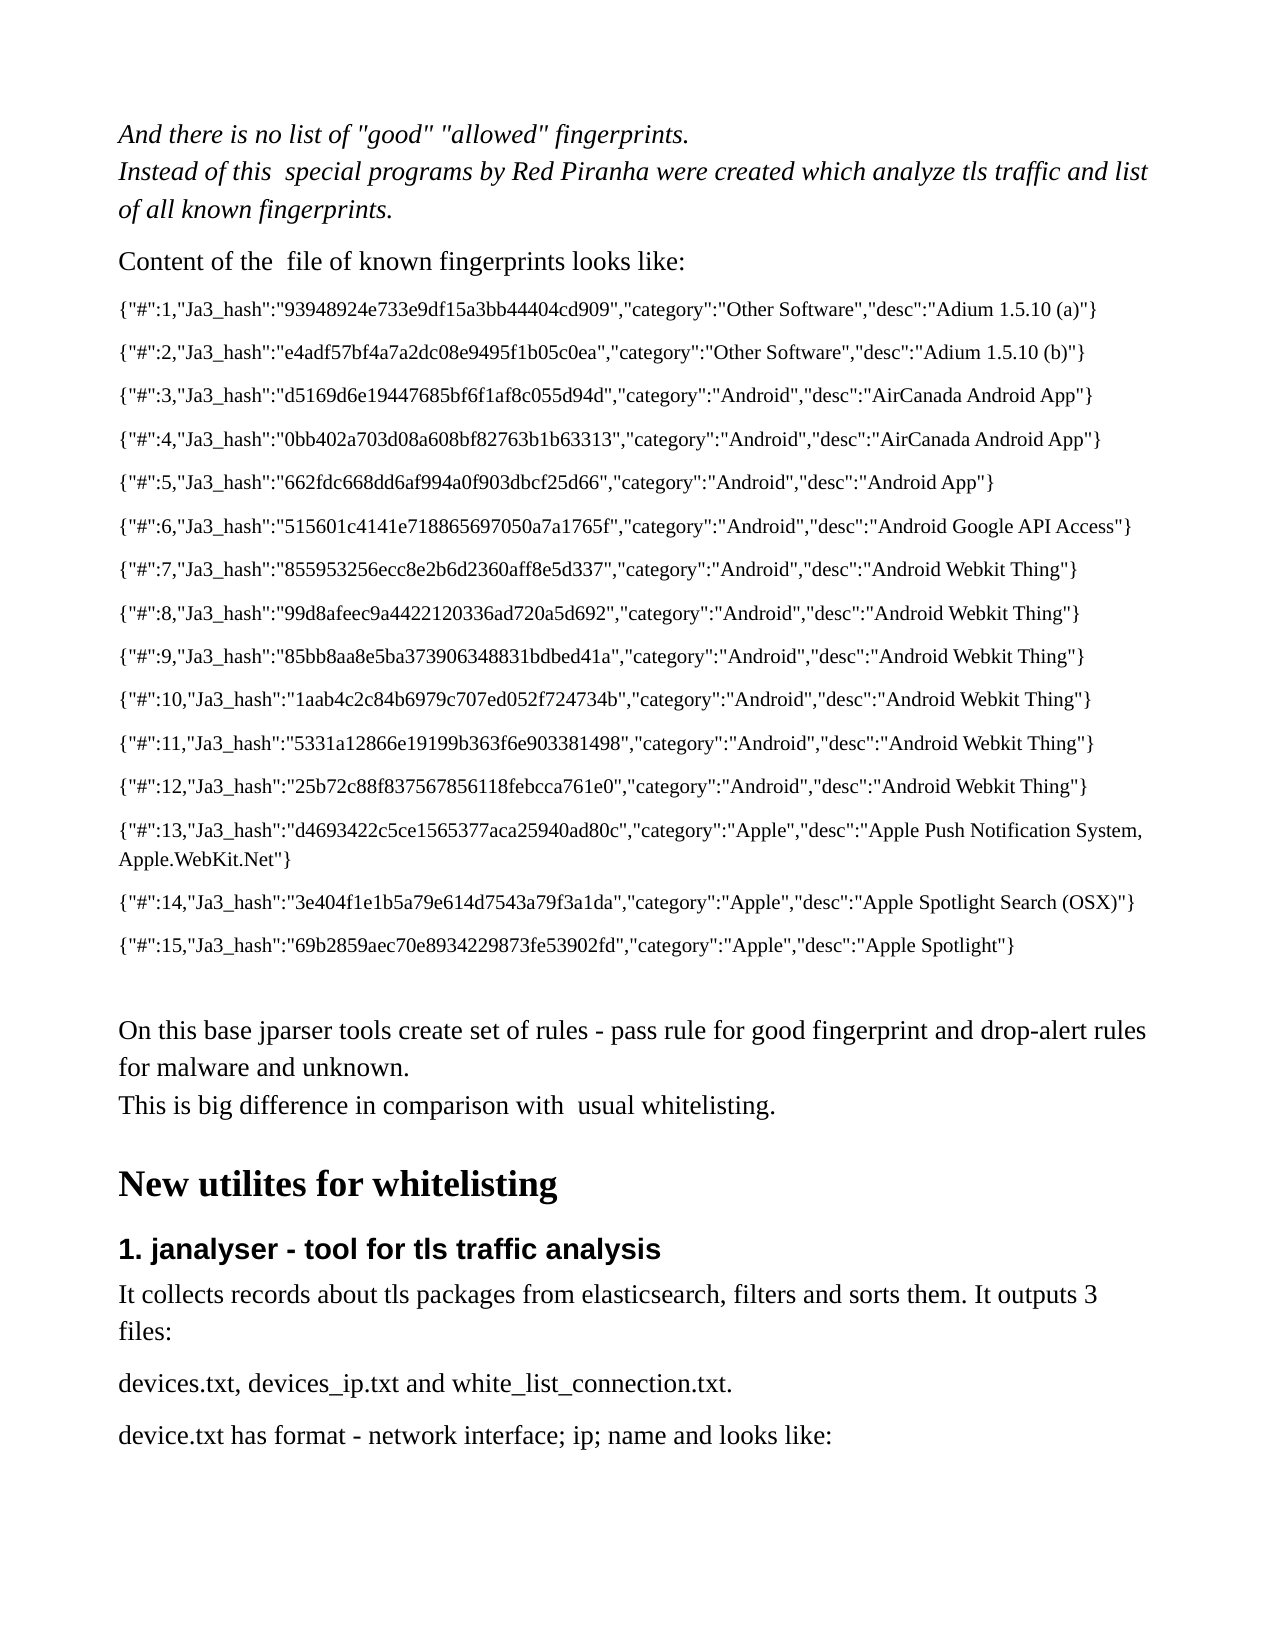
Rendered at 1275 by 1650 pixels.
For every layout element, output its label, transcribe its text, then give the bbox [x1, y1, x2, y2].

text {"#":3,"Ja3_hash":"d5169d6e19447685bf6f1af8c055d94d","category":"Android","desc":"AirCanada Android App"} [118, 383, 1157, 407]
subtitle 1. janalyser - tool for tls traffic analysis [118, 1232, 1157, 1265]
text Content of the file of known fingerprints looks like: [118, 244, 1157, 276]
text {"#":1,"Ja3_hash":"93948924e733e9df15a3bb44404cd909","category":"Other Software","desc":"Adium 1.5.10 (a)"} [118, 296, 1157, 321]
text {"#":2,"Ja3_hash":"e4adf57bf4a7a2dc08e9495f1b05c0ea","category":"Other Software","desc":"Adium 1.5.10 (b)"} [118, 340, 1157, 364]
text {"#":12,"Ja3_hash":"25b72c88f837567856118febcca761e0","category":"Android","desc":"Android Webkit Thing"} [118, 774, 1157, 798]
text device.txt has format - network interface; ip; name and looks like: [118, 1419, 1157, 1450]
text {"#":5,"Ja3_hash":"662fdc668dd6af994a0f903dbcf25d66","category":"Android","desc":"Android App"} [118, 470, 1157, 494]
subtitle New utilites for whitelisting [118, 1161, 1157, 1204]
text And there is no list of "good" "allowed" fingerprints. Instead of this special programs by Red Piranha were created which analyze tls traffic and list of all known fingerprints. [118, 118, 1157, 224]
text It collects records about tls packages from elasticsearch, filters and sorts them. It outputs 3 files: [118, 1278, 1157, 1346]
text {"#":15,"Ja3_hash":"69b2859aec70e8934229873fe53902fd","category":"Apple","desc":"Apple Spotlight"} [118, 933, 1157, 957]
text {"#":14,"Ja3_hash":"3e404f1e1b5a79e614d7543a79f3a1da","category":"Apple","desc":"Apple Spotlight Search (OSX)"} [118, 890, 1157, 914]
text {"#":8,"Ja3_hash":"99d8afeec9a4422120336ad720a5d692","category":"Android","desc":"Android Webkit Thing"} [118, 601, 1157, 624]
text {"#":9,"Ja3_hash":"85bb8aa8e5ba373906348831bdbed41a","category":"Android","desc":"Android Webkit Thing"} [118, 644, 1157, 668]
text {"#":11,"Ja3_hash":"5331a12866e19199b363f6e903381498","category":"Android","desc":"Android Webkit Thing"} [118, 731, 1157, 755]
text {"#":13,"Ja3_hash":"d4693422c5ce1565377aca25940ad80c","category":"Apple","desc":"Apple Push Notification System, Apple.WebKit.Net"} [118, 818, 1157, 871]
text {"#":4,"Ja3_hash":"0bb402a703d08a608bf82763b1b63313","category":"Android","desc":"AirCanada Android App"} [118, 427, 1157, 451]
text {"#":6,"Ja3_hash":"515601c4141e718865697050a7a1765f","category":"Android","desc":"Android Google API Access"} [118, 514, 1157, 538]
text {"#":10,"Ja3_hash":"1aab4c2c84b6979c707ed052f724734b","category":"Android","desc":"Android Webkit Thing"} [118, 687, 1157, 711]
text On this base jparser tools create set of rules - pass rule for good fingerprint and drop-alert rules for malware and unknown. This is big difference in comparison with usual whitelisting. [118, 977, 1157, 1120]
text {"#":7,"Ja3_hash":"855953256ecc8e2b6d2360aff8e5d337","category":"Android","desc":"Android Webkit Thing"} [118, 557, 1157, 581]
text devices.txt, devices_ip.txt and white_list_connection.txt. [118, 1367, 1157, 1398]
